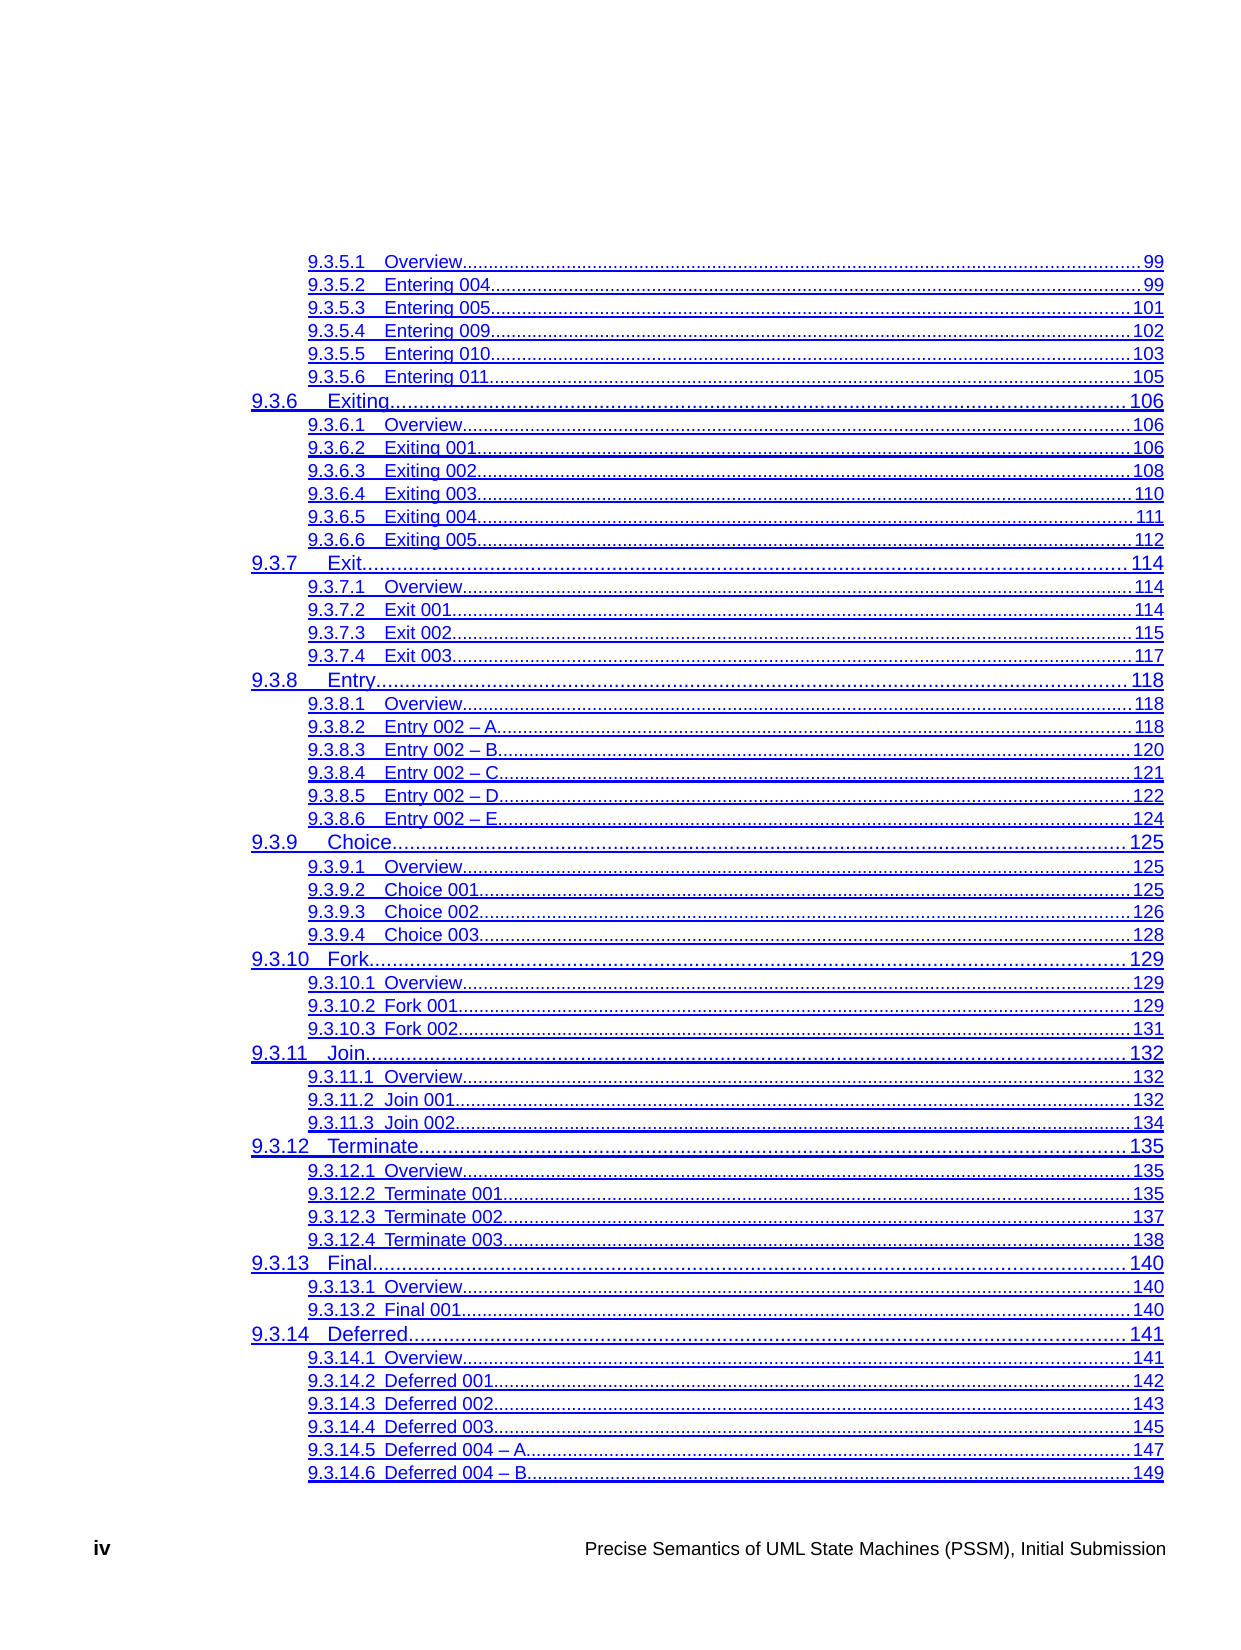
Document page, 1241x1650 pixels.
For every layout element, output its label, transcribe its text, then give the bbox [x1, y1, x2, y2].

text 9.3.8.4 Entry 002 – C 121 [308, 760, 1164, 780]
text 9.3.14.5 Deferred 004 – A 147 [308, 1437, 1164, 1458]
text 9.3.14.4 Deferred 003 145 [308, 1414, 1164, 1435]
text 9.3.7 Exit 114 [251, 550, 1164, 572]
text 9.3.7.2 Exit 001 114 [308, 598, 1164, 618]
text 9.3.10.1 Overview 129 [308, 971, 1164, 991]
text 9.3.14.1 Overview 141 [308, 1346, 1164, 1366]
text 9.3.11.1 Overview 132 [308, 1064, 1164, 1085]
text 9.3.8.6 Entry 002 – E 124 [308, 806, 1164, 826]
text 9.3.12 Terminate 135 [251, 1133, 1164, 1155]
text 9.3.8.3 Entry 002 – B 120 [308, 737, 1164, 758]
text 9.3.12.4 Terminate 003 138 [308, 1227, 1164, 1247]
text 9.3.9.3 Choice 002 126 [308, 900, 1164, 920]
text 9.3.6.3 Exiting 002 108 [308, 458, 1164, 478]
text 9.3.13 Final 140 [251, 1250, 1164, 1272]
text 9.3.10 Fork 129 [251, 946, 1164, 968]
text 9.3.6 Exiting 106 [251, 387, 1164, 409]
text 9.3.6.1 Overview 106 [308, 412, 1164, 433]
text 9.3.7.1 Overview 114 [308, 575, 1164, 595]
text 9.3.5.1 Overview 99 [308, 250, 1164, 270]
text 9.3.9.4 Choice 003 128 [308, 923, 1164, 943]
text 9.3.14.6 Deferred 004 – B 149 [308, 1460, 1164, 1480]
text 9.3.5.5 Entering 010 103 [308, 342, 1164, 362]
text 9.3.11.2 Join 001 132 [308, 1087, 1164, 1108]
text 9.3.8 Entry 118 [251, 667, 1164, 689]
text 9.3.9 Choice 125 [251, 829, 1164, 851]
text 9.3.13.2 Final 001 140 [308, 1298, 1164, 1318]
text 9.3.12.3 Terminate 002 137 [308, 1204, 1164, 1224]
text 9.3.10.2 Fork 001 129 [308, 994, 1164, 1014]
text 9.3.5.6 Entering 011 105 [308, 364, 1164, 385]
text 9.3.12.2 Terminate 001 135 [308, 1181, 1164, 1201]
text 9.3.14.2 Deferred 001 142 [308, 1369, 1164, 1389]
text 9.3.7.3 Exit 002 115 [308, 621, 1164, 641]
text 9.3.8.5 Entry 002 – D 122 [308, 783, 1164, 803]
text 9.3.13.1 Overview 140 [308, 1275, 1164, 1295]
text 9.3.6.2 Exiting 001 106 [308, 435, 1164, 455]
text 9.3.6.4 Exiting 003 110 [308, 481, 1164, 501]
text 9.3.6.6 Exiting 005 112 [308, 527, 1164, 547]
text 9.3.5.3 Entering 005 101 [308, 296, 1164, 316]
text 9.3.10.3 Fork 002 131 [308, 1017, 1164, 1037]
text 9.3.9.2 Choice 001 125 [308, 877, 1164, 897]
text 9.3.11 Join 132 [251, 1039, 1164, 1061]
text 9.3.5.4 Entering 009 102 [308, 319, 1164, 339]
text 9.3.6.5 Exiting 004 111 [308, 504, 1164, 524]
text 9.3.8.2 Entry 002 – A 118 [308, 714, 1164, 735]
text 9.3.11.3 Join 002 134 [308, 1110, 1164, 1130]
text 9.3.7.4 Exit 003 117 [308, 644, 1164, 664]
text 9.3.5.2 Entering 004 99 [308, 273, 1164, 293]
text 9.3.9.1 Overview 125 [308, 854, 1164, 874]
text 9.3.14.3 Deferred 002 143 [308, 1392, 1164, 1412]
text 9.3.8.1 Overview 118 [308, 692, 1164, 712]
text 9.3.12.1 Overview 135 [308, 1158, 1164, 1178]
text 9.3.14 Deferred 141 [251, 1321, 1164, 1343]
